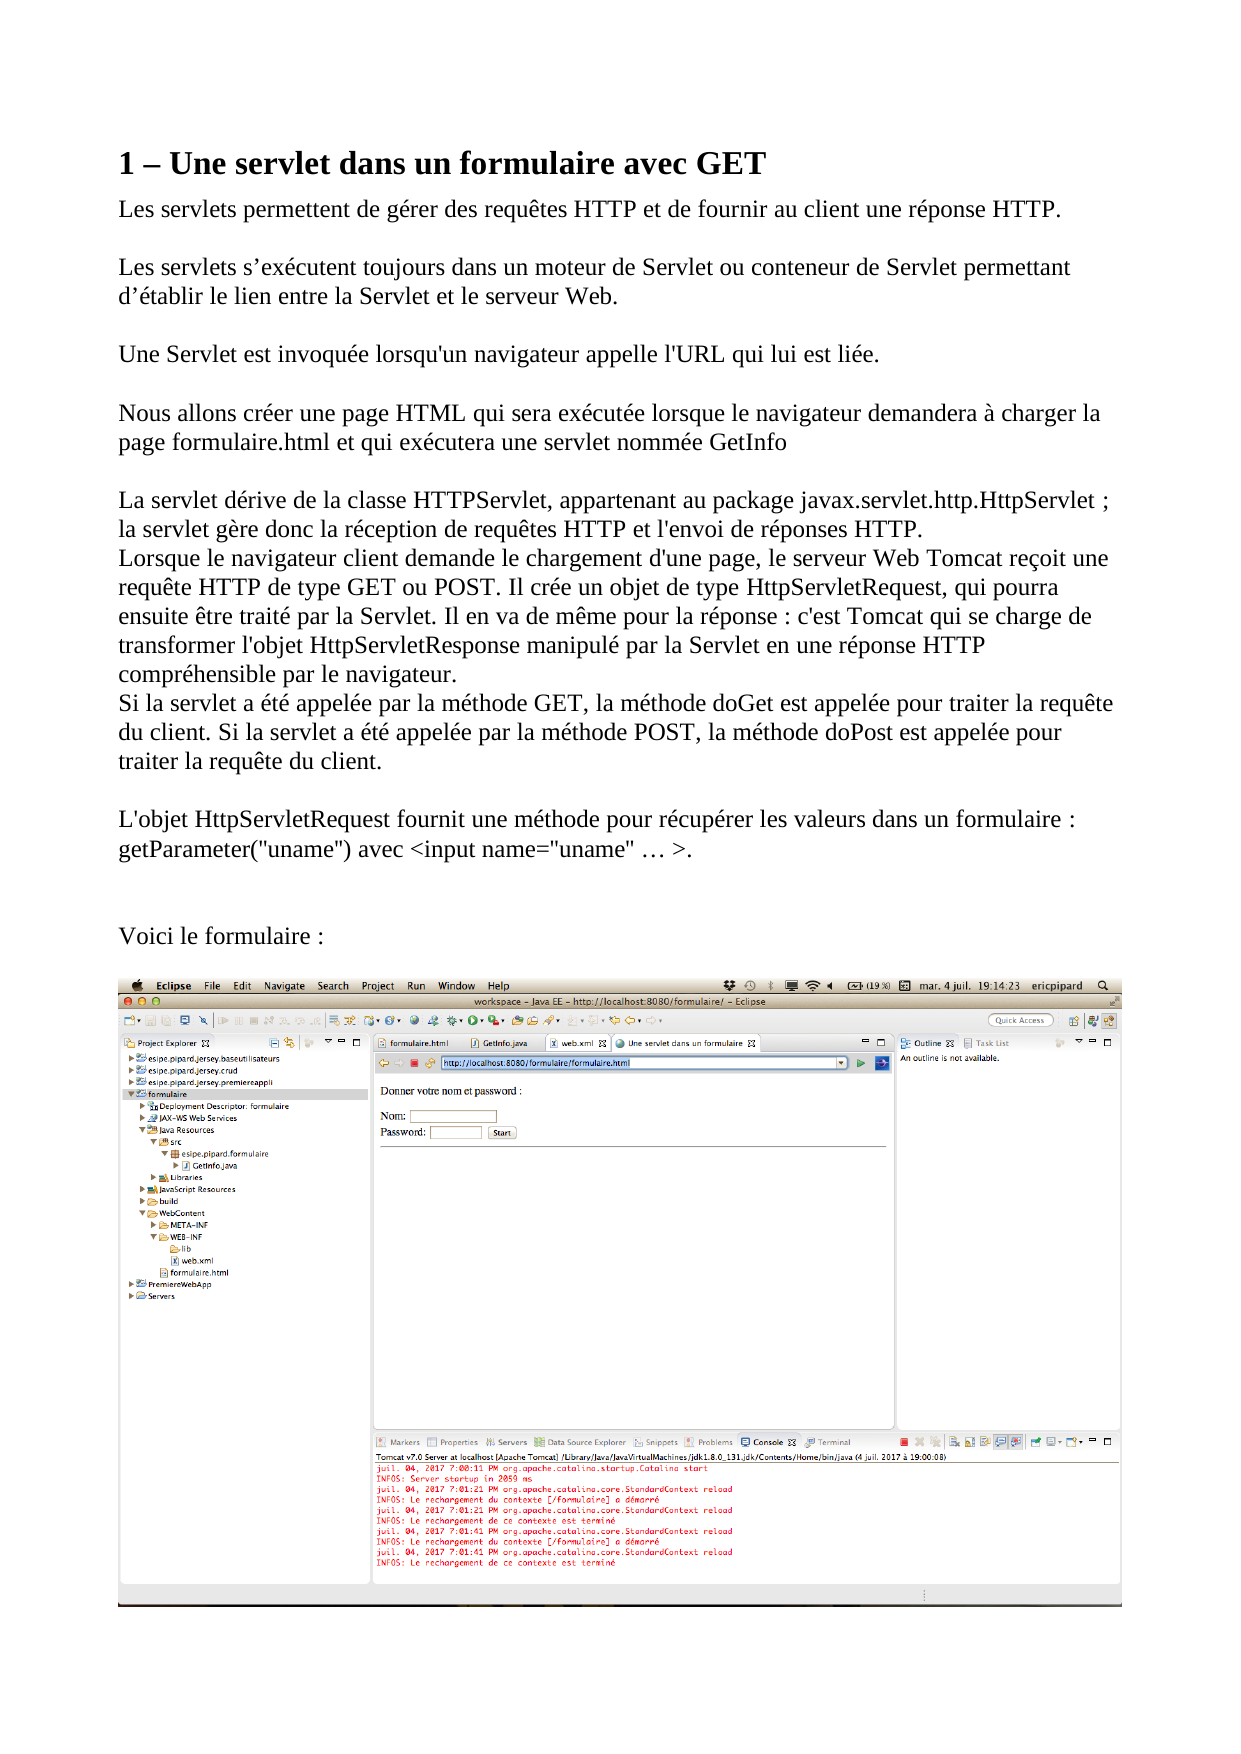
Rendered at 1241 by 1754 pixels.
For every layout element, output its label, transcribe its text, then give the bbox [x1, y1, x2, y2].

text Une Servlet est invoquée lorsqu'un navigateur appelle l'URL qui lui est liée. [118, 339, 1122, 368]
text Nous allons créer une page HTML qui sera exécutée lorsque le navigateur demandera à charger la page formulaire.html et qui exécutera une servlet nommée GetInfo [118, 397, 1122, 456]
text Les servlets s’exécutent toujours dans un moteur de Servlet ou conteneur de Servlet permettant d’établir le lien entre la Servlet et le serveur Web. [118, 252, 1122, 310]
text L'objet HttpServletRequest fournit une méthode pour récupérer les valeurs dans un formulaire : getParameter(''uname'') avec <input name=''uname'' … >. [118, 804, 1122, 862]
text Lorsque le navigateur client demande le chargement d'une page, le serveur Web Tomcat reçoit une requête HTTP de type GET ou POST. Il crée un objet de type HttpServletRequest, qui pourra ensuite être traité par la Servlet. Il en va de même pour la réponse : c'est Tomcat qui se charge de transformer l'objet HttpServletResponse manipulé par la Servlet en une réponse HTTP compréhensible par le navigateur. [118, 543, 1122, 688]
text Si la servlet a été appelée par la méthode GET, la méthode doGet est appelée pour traiter la requête du client. Si la servlet a été appelée par la méthode POST, la méthode doPost est appelée pour traiter la requête du client. [118, 688, 1122, 775]
picture [118, 978, 1122, 1607]
text Les servlets permettent de gérer des requêtes HTTP et de fournir au client une réponse HTTP. [118, 194, 1122, 223]
text Voici le formulaire : [118, 921, 1122, 950]
subtitle 1 – Une servlet dans un formulaire avec GET [118, 143, 1122, 182]
text La servlet dérive de la classe HTTPServlet, appartenant au package javax.servlet.http.HttpServlet ; la servlet gère donc la réception de requêtes HTTP et l'envoi de réponses HTTP. [118, 485, 1122, 543]
